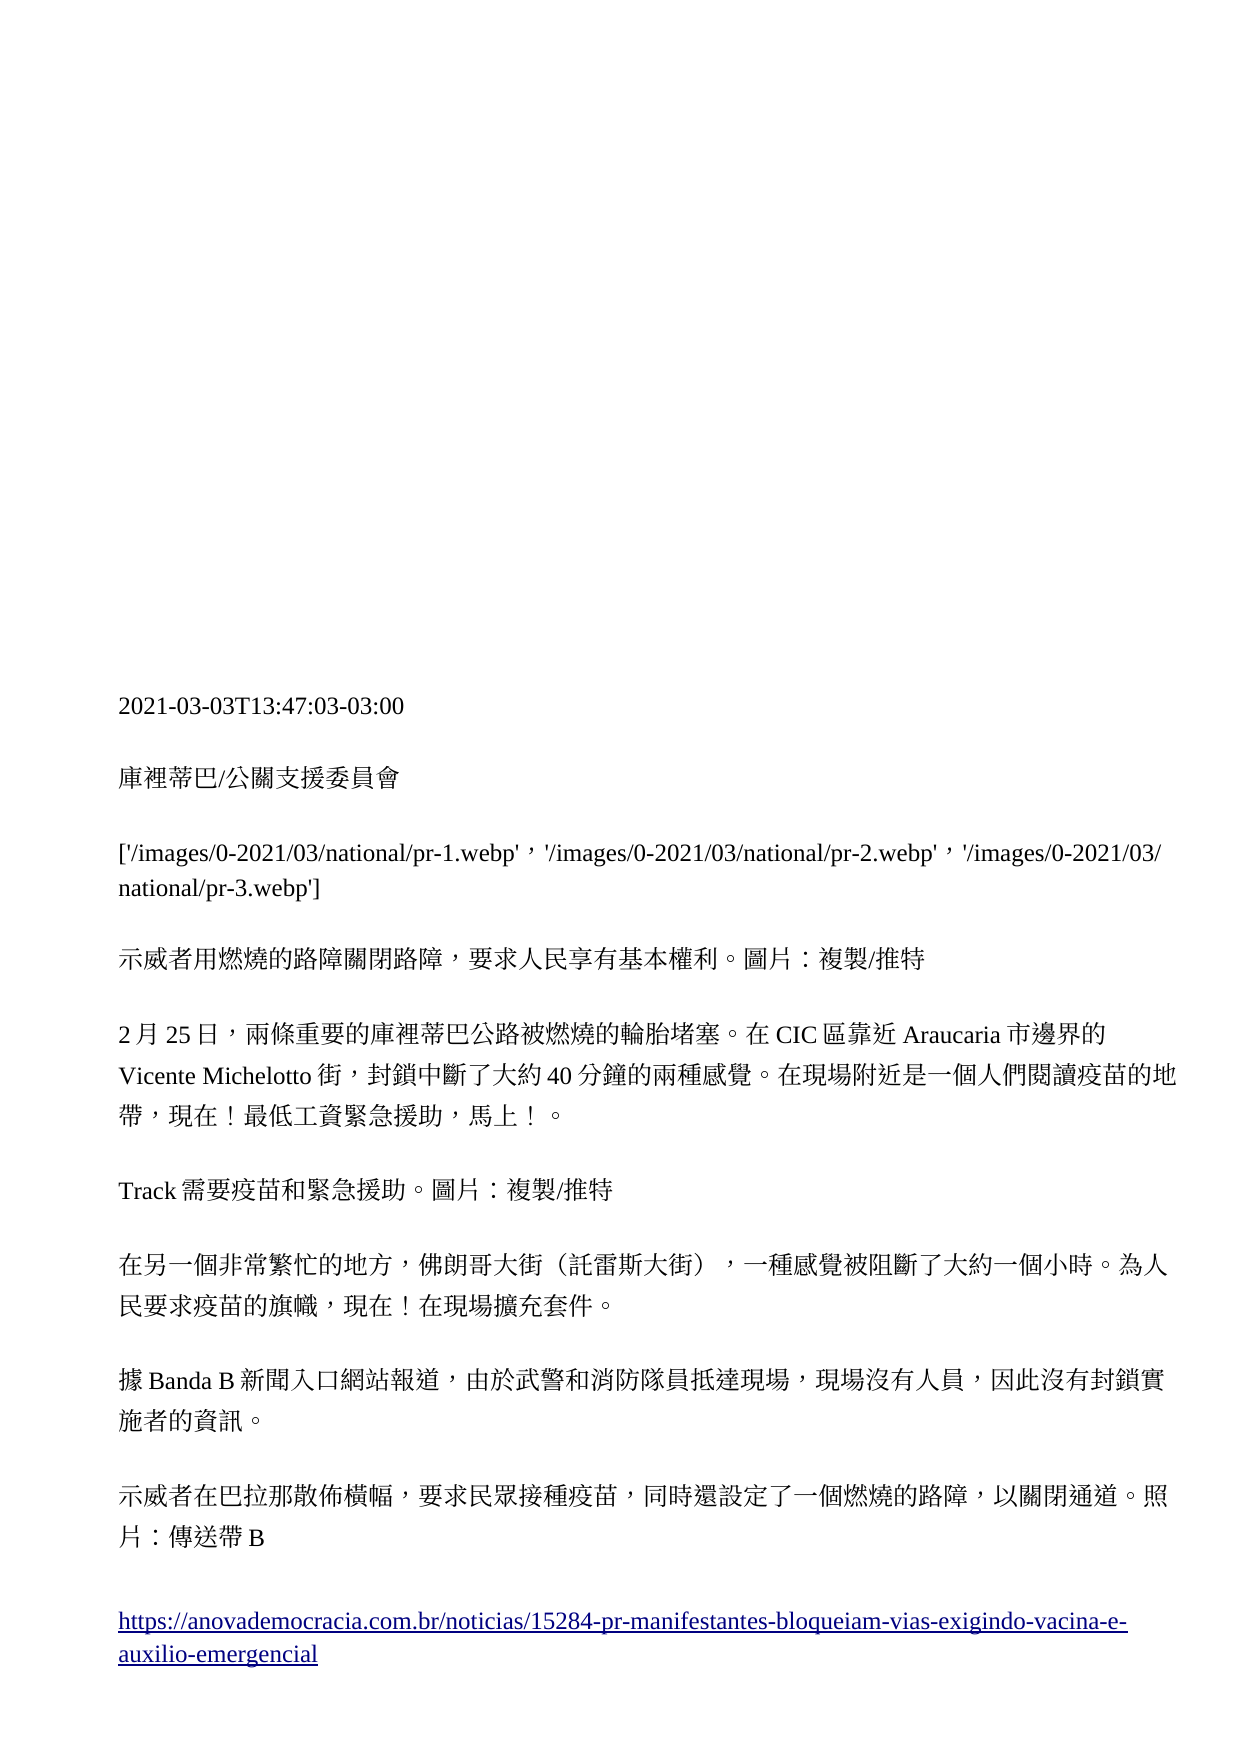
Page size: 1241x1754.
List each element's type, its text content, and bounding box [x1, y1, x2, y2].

text https://anovademocracia.com.br/noticias/15284-pr-manifestantes-bloqueiam-vias-exigindo-vacina-e-auxilio-emergencial [118, 1573, 1181, 1668]
text 2021-03-03T13:47:03-03:00 庫裡蒂巴/公關支援委員會 ['/images/0-2021/03/national/pr-1.webp'，'/images/0-2021/03/national/pr-2.webp'，'/images/0-2021/03/national/pr-3.webp'] 示威者用燃燒的路障關閉路障，要求人民享有基本權利。圖片：複製/推特 2月25日，兩條重要的庫裡蒂巴公路被燃燒的輪胎堵塞。在CIC區靠近Araucaria市邊界的Vicente Michelotto街，封鎖中斷了大約40分鐘的兩種感覺。在現場附近是一個人們閱讀疫苗的地帶，現在！最低工資緊急援助，馬上！。 Track需要疫苗和緊急援助。圖片：複製/推特 在另一個非常繁忙的地方，佛朗哥大街（託雷斯大街），一種感覺被阻斷了大約一個小時。為人民要求疫苗的旗幟，現在！在現場擴充套件。 據Banda B新聞入口網站報道，由於武警和消防隊員抵達現場，現場沒有人員，因此沒有封鎖實施者的資訊。 示威者在巴拉那散佈橫幅，要求民眾接種疫苗，同時還設定了一個燃燒的路障，以關閉通道。照片：傳送帶B [118, 658, 1181, 1553]
